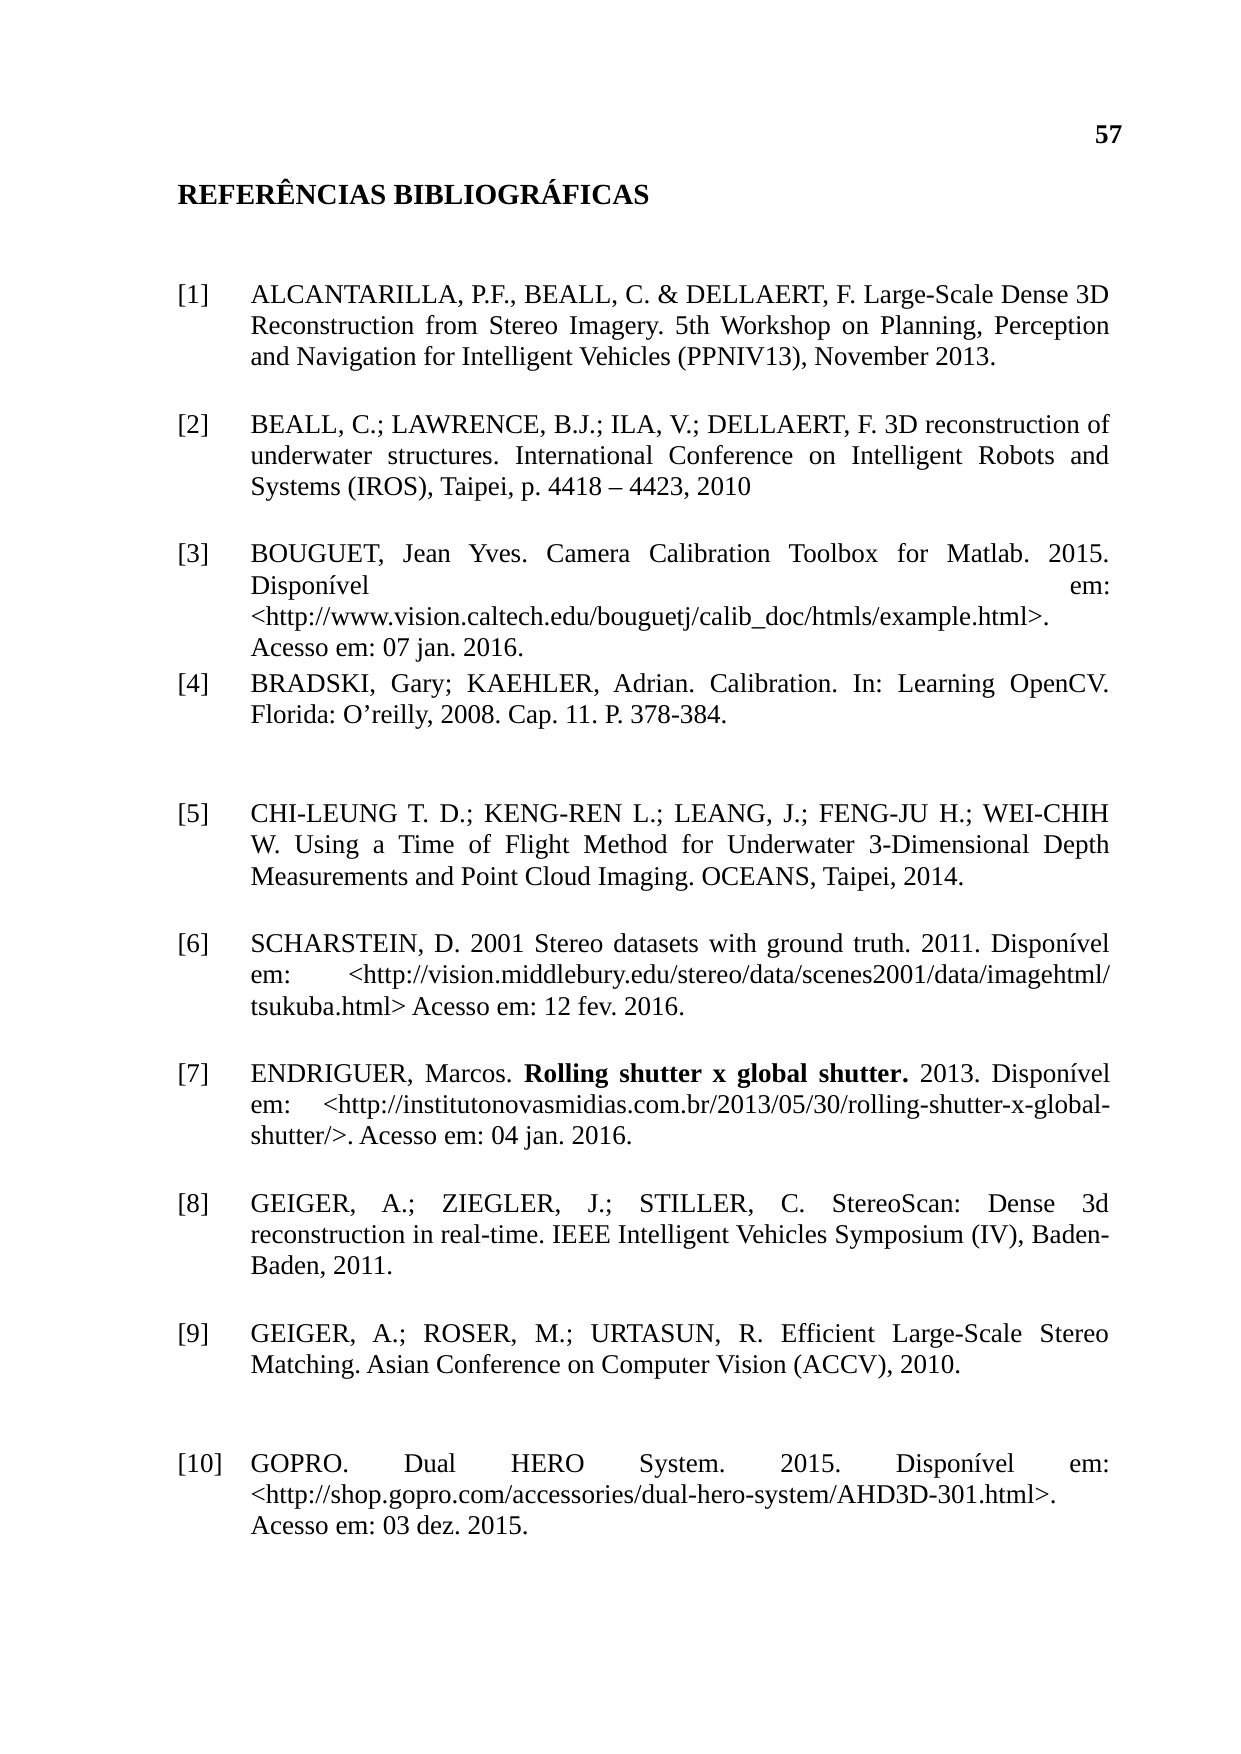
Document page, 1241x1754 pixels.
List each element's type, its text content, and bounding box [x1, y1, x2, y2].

table_cell GEIGER, A.; ROSER, M.; URTASUN, R. Efficient Large-Scale Stereo Matching. Asian Conference on Computer Vision (ACCV), 2010. [239, 1317, 1122, 1447]
table_cell GOPRO. Dual HERO System. 2015. Disponível em: <http://shop.gopro.com/accessories/dual-hero-system/AHD3D-301.html>. Acesso em: 03 dez. 2015. [239, 1447, 1122, 1577]
table_cell [8] [166, 1187, 239, 1317]
table_cell [2] [166, 408, 239, 538]
table_cell ENDRIGUER, Marcos. Rolling shutter x global shutter. 2013. Disponível em: <http://institutonovasmidias.com.br/2013/05/30/rolling-shutter-x-global-shutter/>. Acesso em: 04 jan. 2016. [239, 1057, 1122, 1187]
table_cell [10] [166, 1447, 239, 1577]
table_cell GEIGER, A.; ZIEGLER, J.; STILLER, C. StereoScan: Dense 3d reconstruction in real-time. IEEE Intelligent Vehicles Symposium (IV), Baden-Baden, 2011. [239, 1187, 1122, 1317]
table_cell SCHARSTEIN, D. 2001 Stereo datasets with ground truth. 2011. Disponível em: <http://vision.middlebury.edu/stereo/data/scenes2001/data/imagehtml/tsukuba.html> Acesso em: 12 fev. 2016. [239, 927, 1122, 1057]
table_cell BRADSKI, Gary; KAEHLER, Adrian. Calibration. In: Learning OpenCV. Florida: O’reilly, 2008. Cap. 11. P. 378-384. [239, 668, 1122, 797]
table_cell CHI-LEUNG T. D.; KENG-REN L.; LEANG, J.; FENG-JU H.; WEI-CHIH W. Using a Time of Flight Method for Underwater 3-Dimensional Depth Measurements and Point Cloud Imaging. OCEANS, Taipei, 2014. [239, 798, 1122, 927]
table_cell [3] [166, 538, 239, 667]
table_cell [9] [166, 1317, 239, 1447]
table_cell [5] [166, 798, 239, 927]
table_cell [6] [166, 927, 239, 1057]
table_cell BOUGUET, Jean Yves. Camera Calibration Toolbox for Matlab. 2015. Disponível em: <http://www.vision.caltech.edu/bouguetj/calib_doc/htmls/example.html>. Acesso em: 07 jan. 2016. [239, 538, 1122, 667]
table_header ALCANTARILLA, P.F., BEALL, C. & DELLAERT, F. Large-Scale Dense 3D Reconstruction from Stereo Imagery. 5th Workshop on Planning, Perception and Navigation for Intelligent Vehicles (PPNIV13), November 2013. [239, 278, 1122, 408]
subtitle referências bibliográficas [177, 177, 1122, 211]
table_cell BEALL, C.; LAWRENCE, B.J.; ILA, V.; DELLAERT, F. 3D reconstruction of underwater structures. International Conference on Intelligent Robots and Systems (IROS), Taipei, p. 4418 – 4423, 2010 [239, 408, 1122, 538]
table_header [1] [166, 278, 239, 408]
table_cell [7] [166, 1057, 239, 1187]
table_cell [4] [166, 668, 239, 797]
